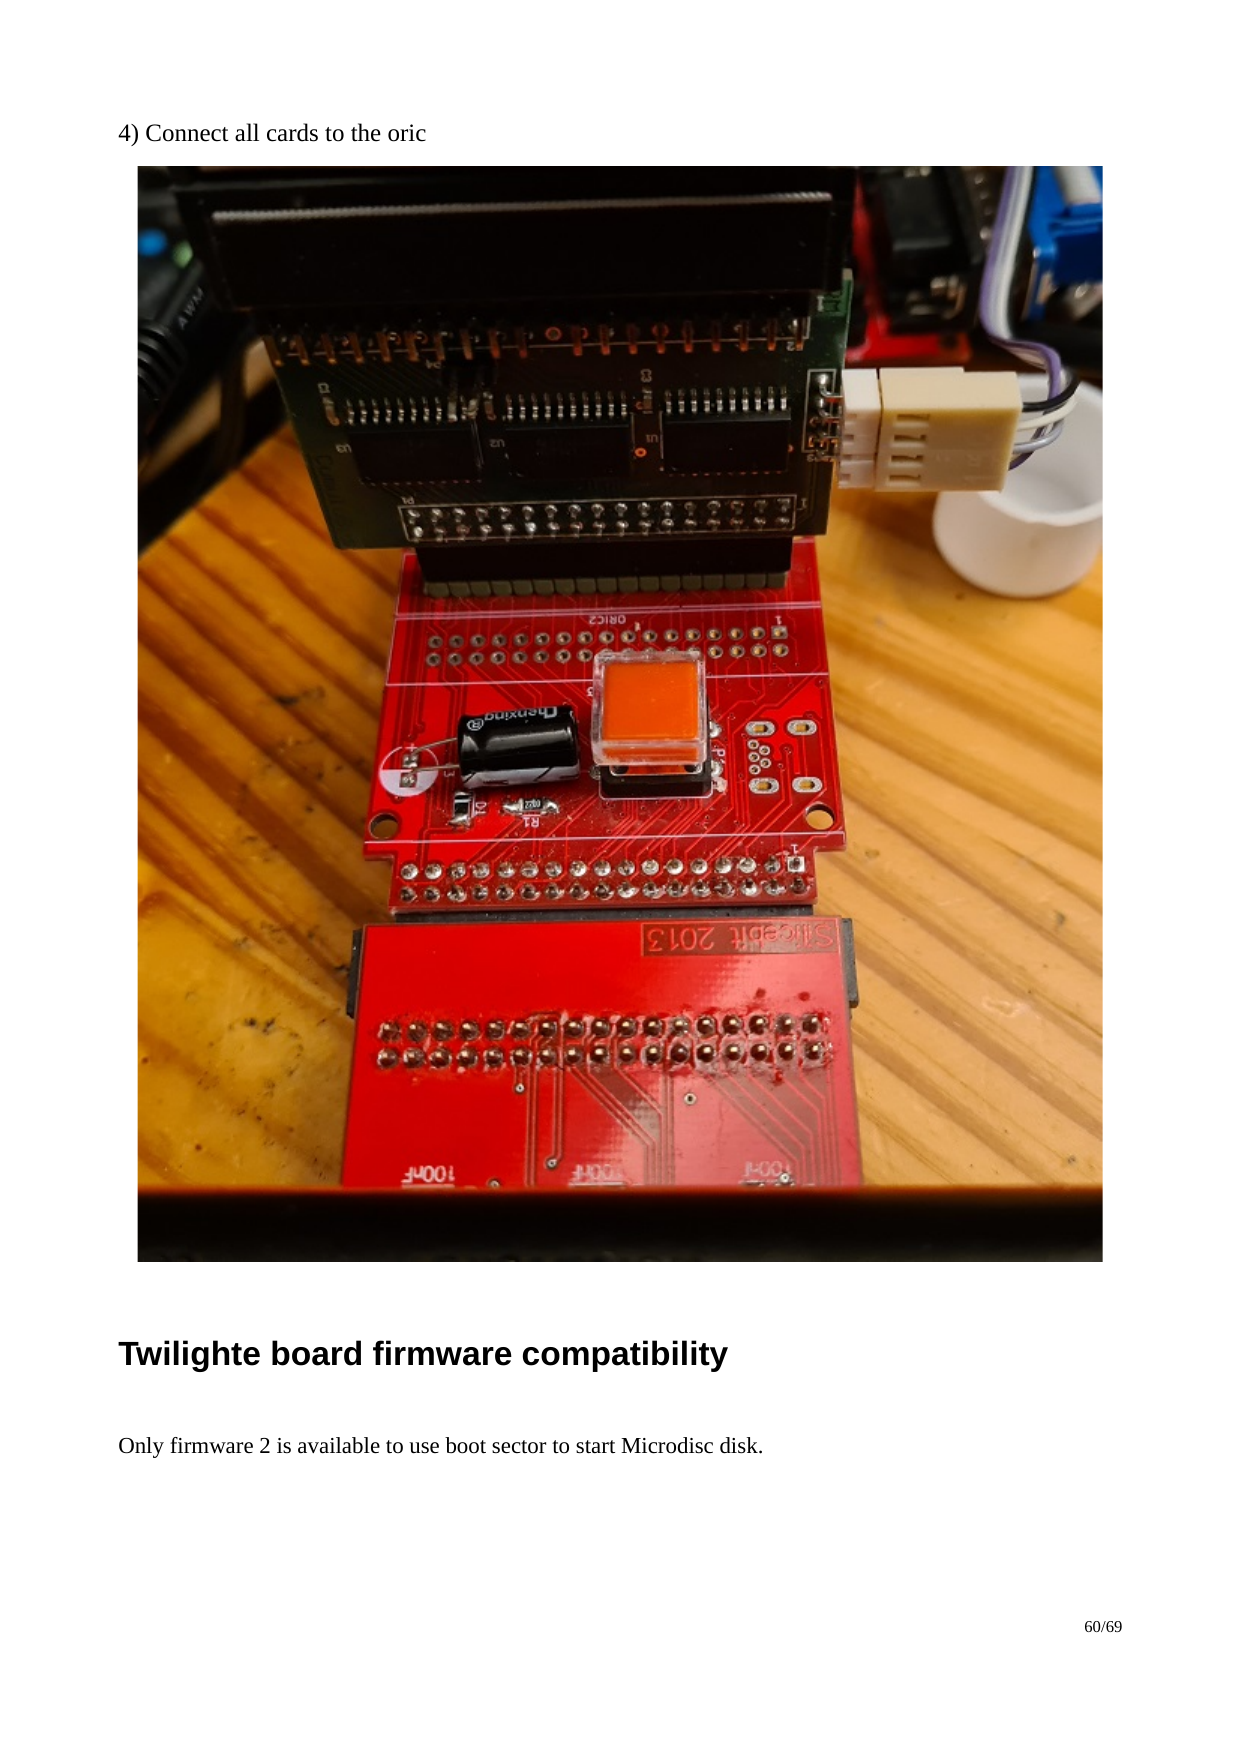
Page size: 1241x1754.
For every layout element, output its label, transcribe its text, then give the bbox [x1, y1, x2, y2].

picture [137, 166, 1103, 1262]
text Only firmware 2 is available to use boot sector to start Microdisc disk. [118, 1433, 1122, 1459]
subtitle Twilighte board firmware compatibility [118, 1334, 1122, 1372]
text 4) Connect all cards to the oric [118, 118, 1122, 147]
